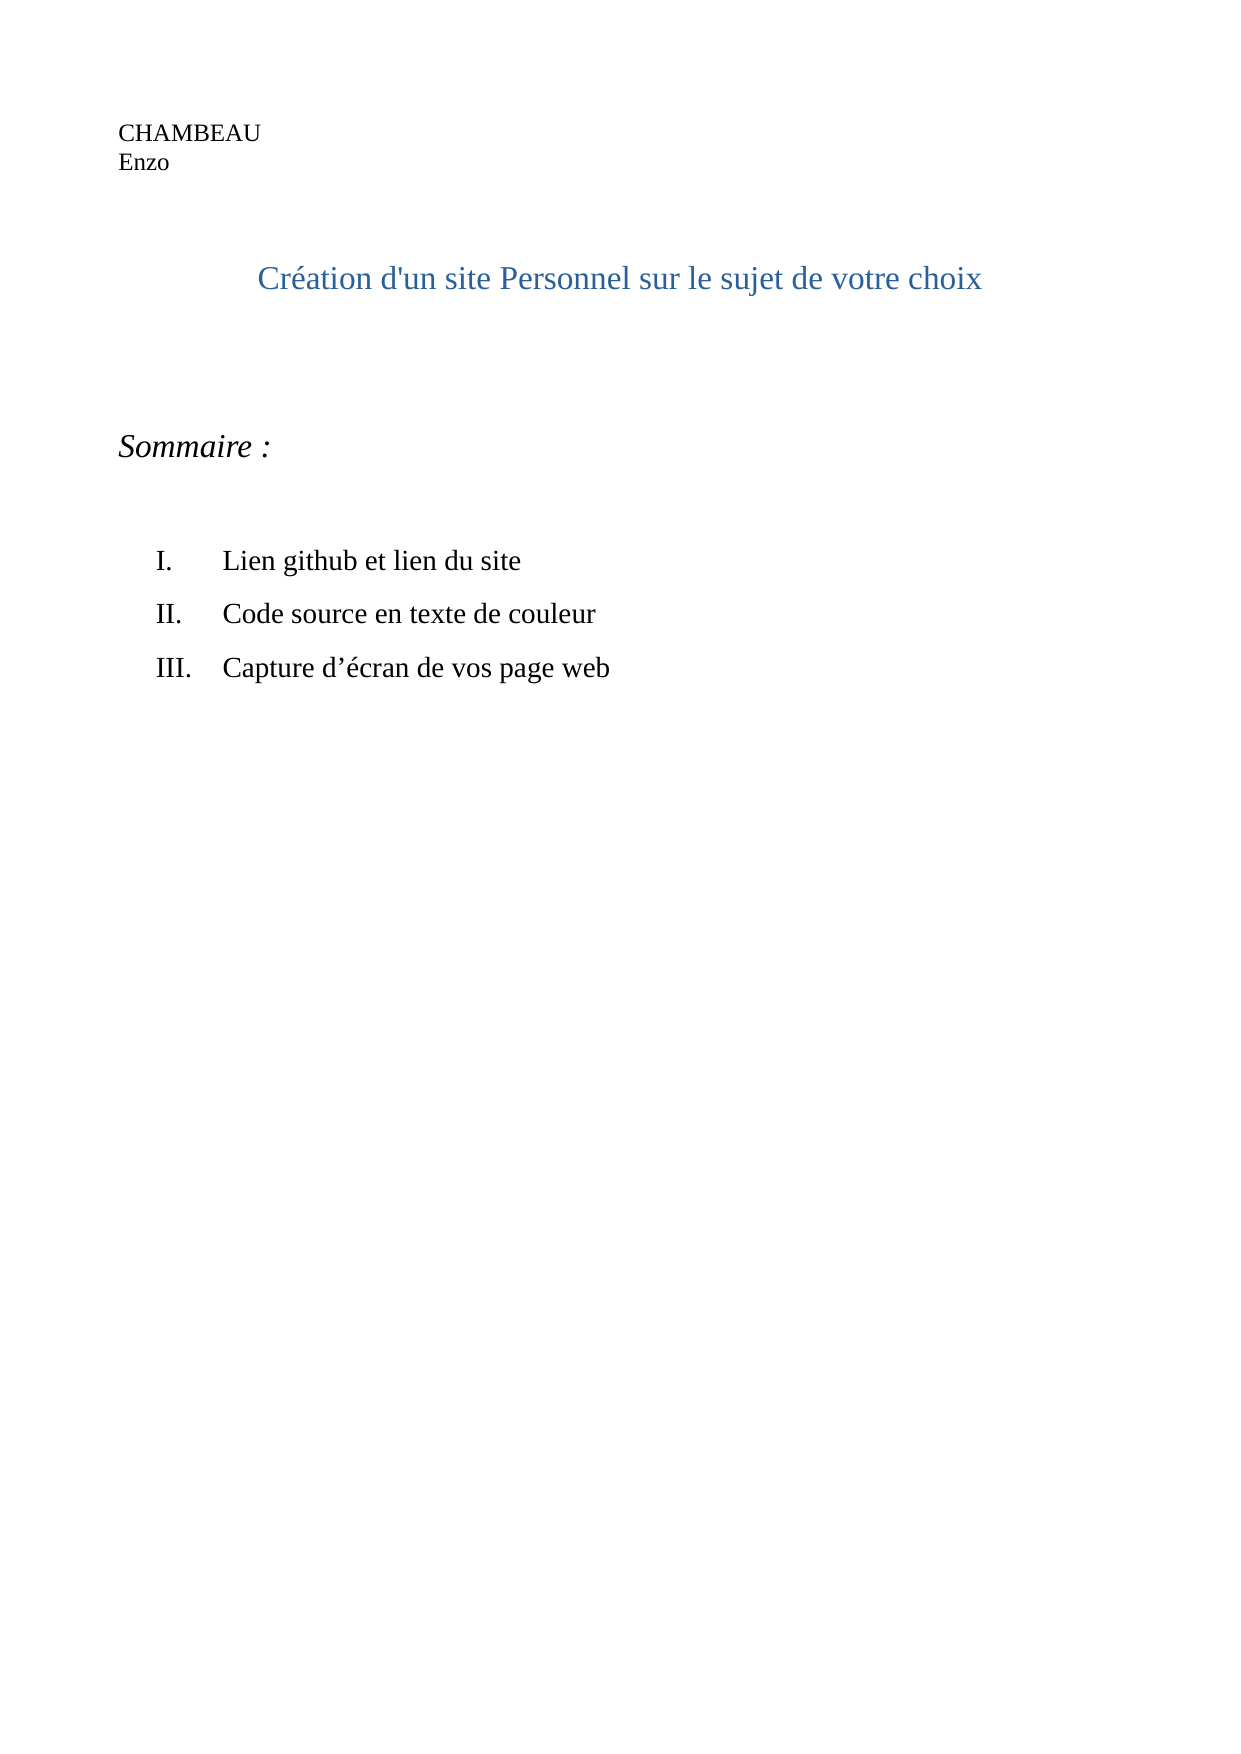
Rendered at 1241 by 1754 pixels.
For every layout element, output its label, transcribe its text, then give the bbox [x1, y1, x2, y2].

text CHAMBEAU [118, 118, 1122, 147]
subtitle Création d'un site Personnel sur le sujet de votre choix [118, 258, 1122, 296]
text Sommaire : [118, 426, 1122, 464]
list Capture d’écran de vos page web [156, 650, 1122, 683]
list Lien github et lien du site [156, 543, 1122, 577]
text Enzo [118, 147, 1122, 176]
list Code source en texte de couleur [156, 597, 1122, 630]
